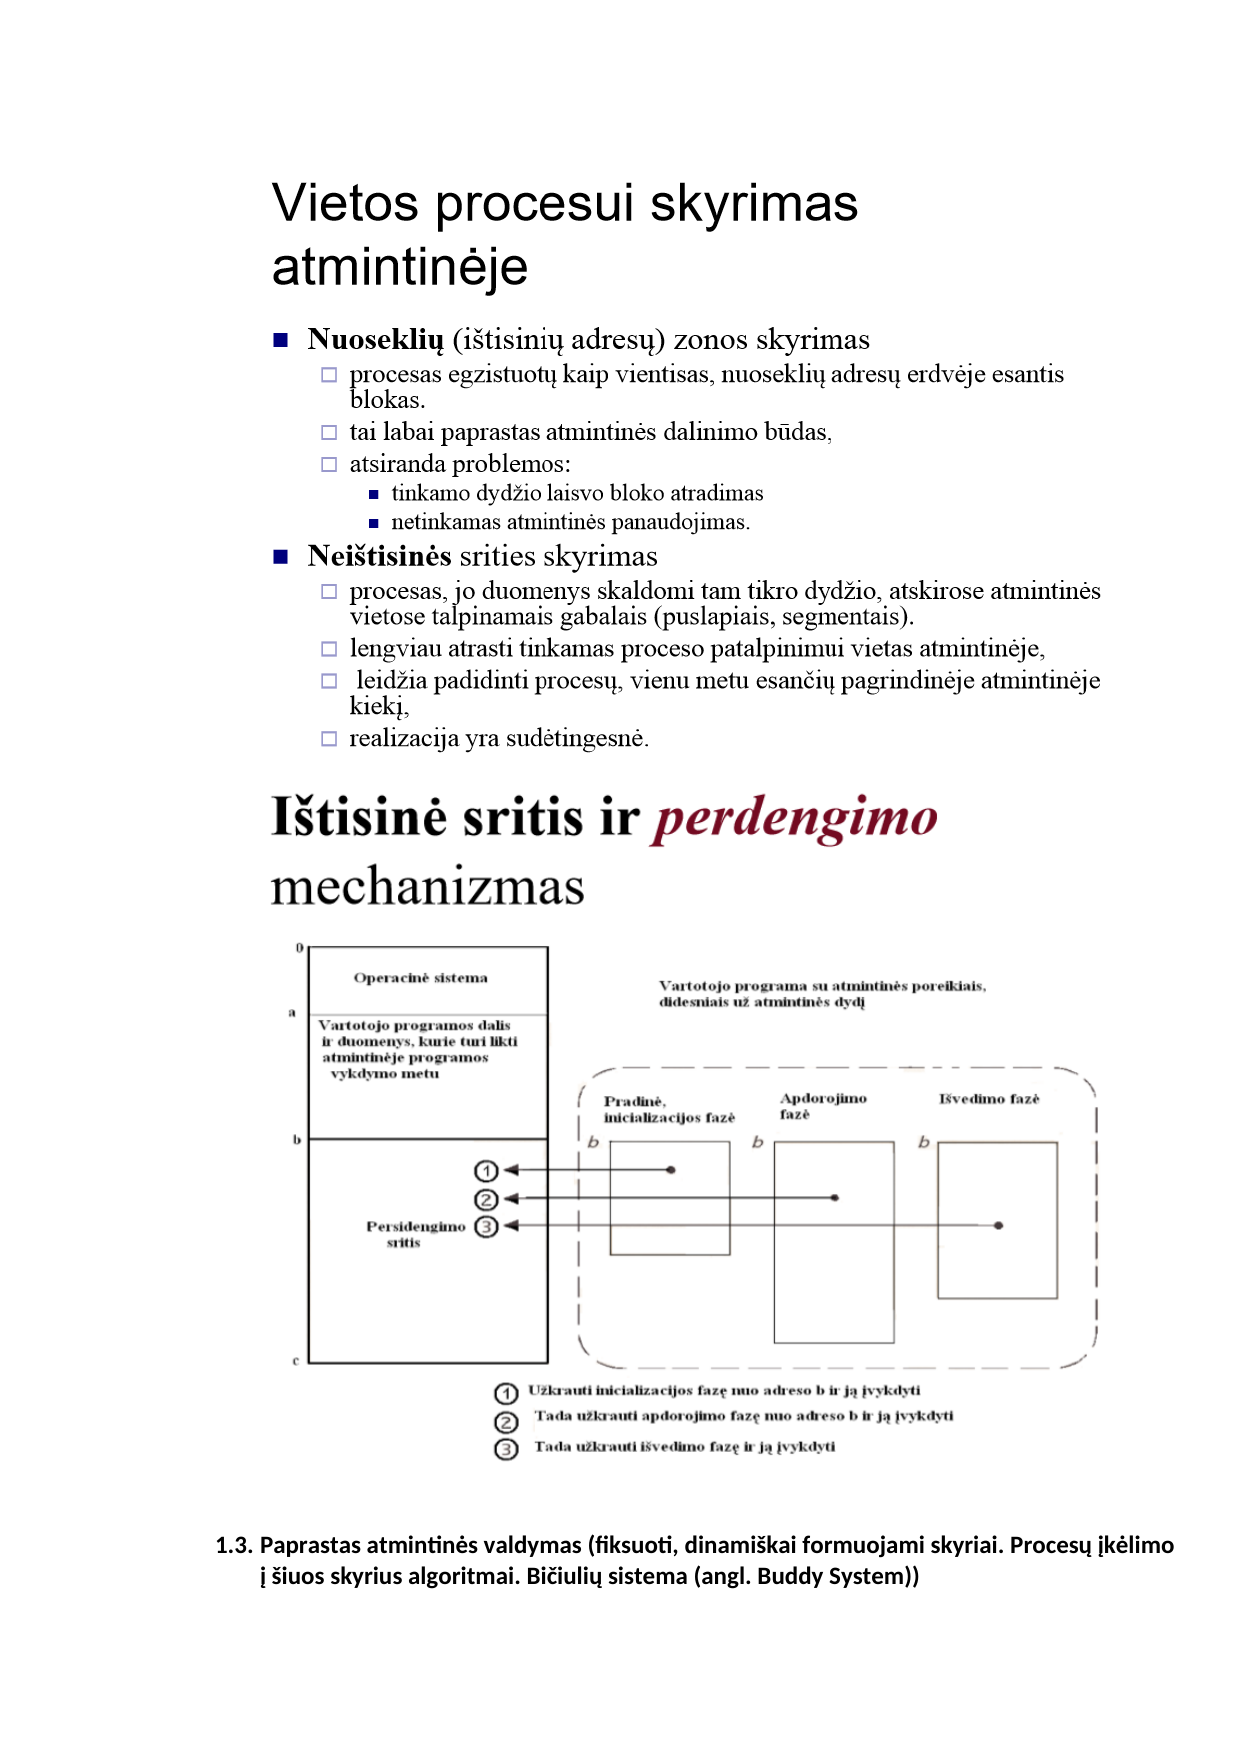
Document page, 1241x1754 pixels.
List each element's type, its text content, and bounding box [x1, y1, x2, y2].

list Paprastas atmintinės valdymas (fiksuoti, dinamiškai formuojami skyriai. Procesų įkėlimo į šiuos skyrius algoritmai. Bičiulių sistema (angl. Buddy System)) [215, 1529, 1181, 1591]
